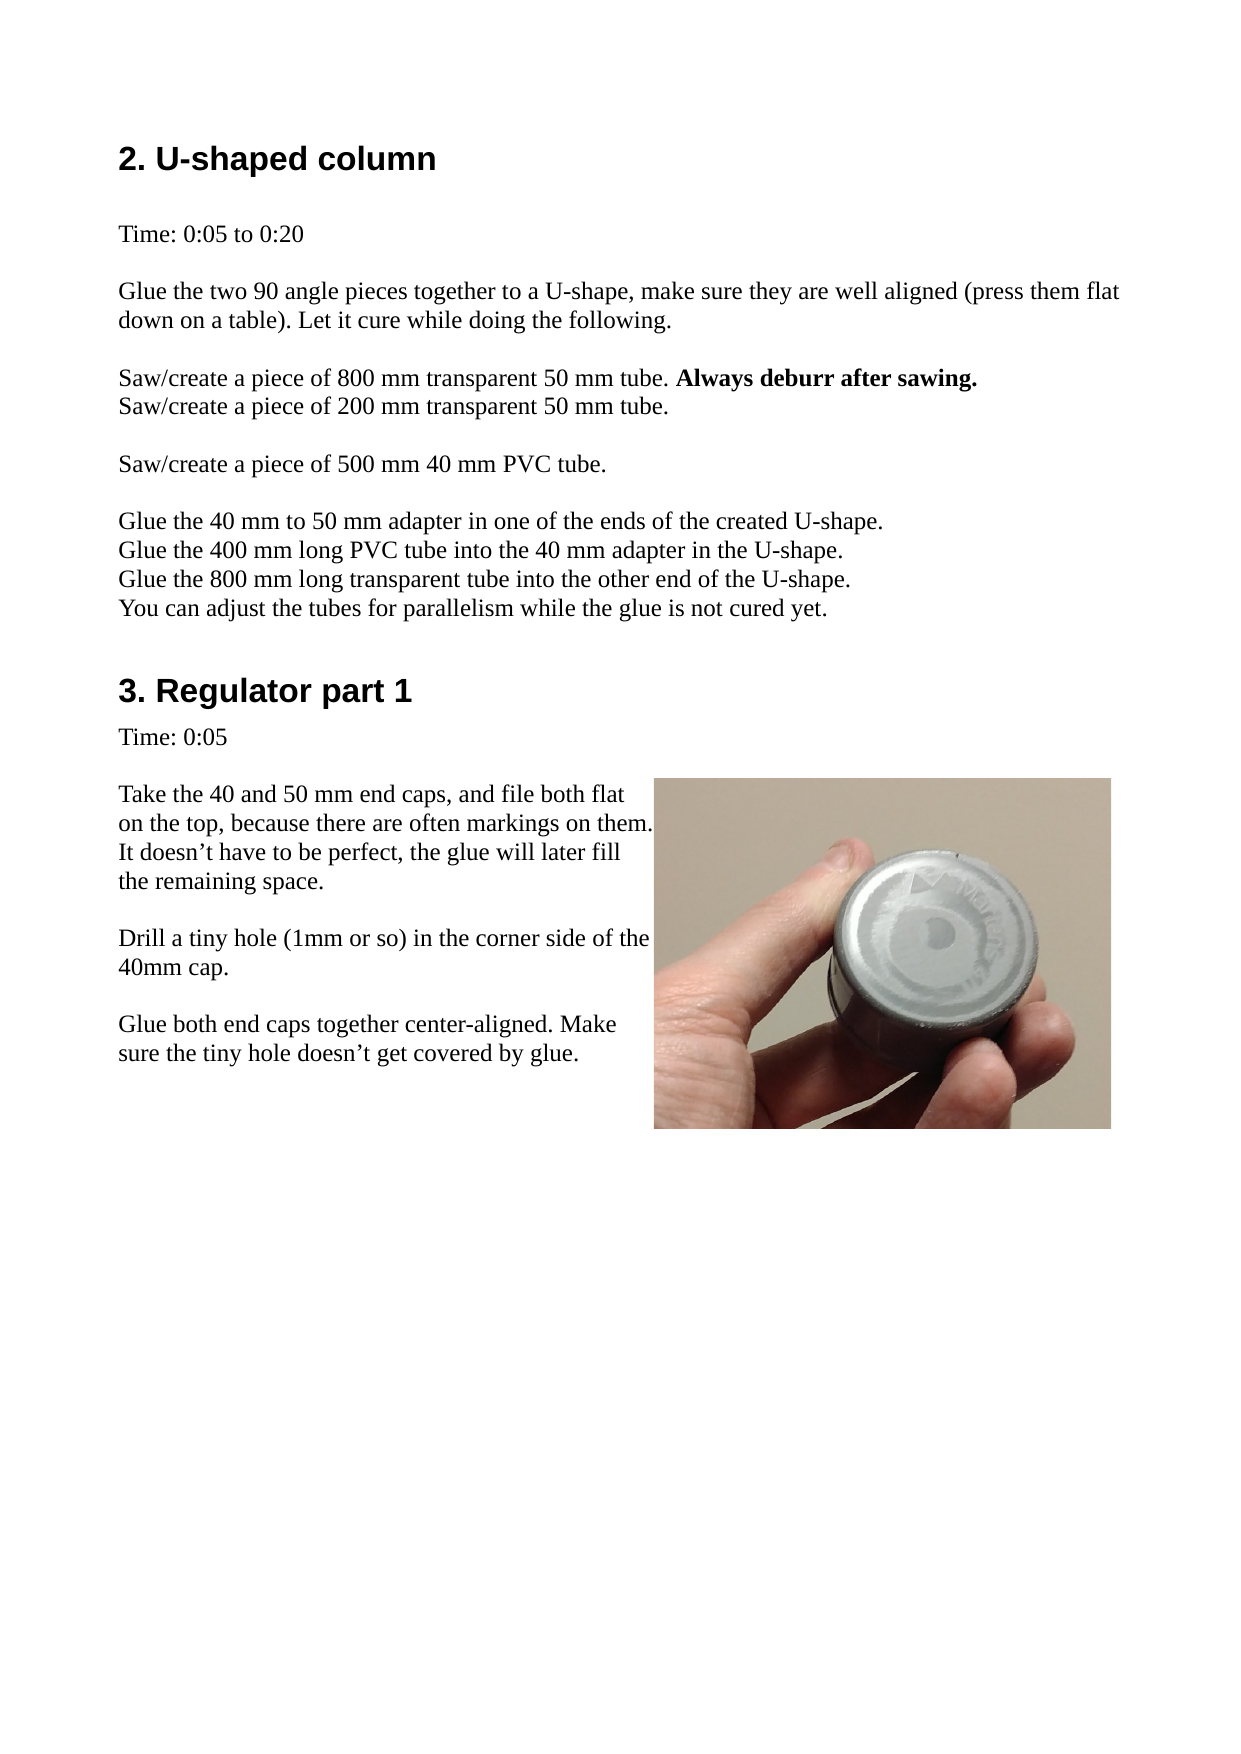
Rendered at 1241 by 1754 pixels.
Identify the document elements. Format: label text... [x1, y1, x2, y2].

text Glue the 400 mm long PVC tube into the 40 mm adapter in the U-shape. [118, 535, 1122, 564]
text Glue both end caps together center-aligned. Make sure the tiny hole doesn’t get covered by glue. [118, 1009, 653, 1067]
text Time: 0:05 to 0:20 [118, 219, 1122, 248]
text Saw/create a piece of 500 mm 40 mm PVC tube. [118, 449, 1122, 478]
subtitle 2. U-shaped column [118, 139, 1122, 178]
text Glue the 40 mm to 50 mm adapter in one of the ends of the created U-shape. [118, 506, 1122, 535]
subtitle 3. Regulator part 1 [118, 671, 1122, 709]
text Saw/create a piece of 800 mm transparent 50 mm tube. Always deburr after sawing. [118, 363, 1122, 391]
text Glue the two 90 angle pieces together to a U-shape, make sure they are well aligned (press them flat down on a table). Let it cure while doing the following. [118, 276, 1122, 334]
text Time: 0:05 [118, 722, 1122, 751]
text Take the 40 and 50 mm end caps, and file both flat on the top, because there are often markings on them. It doesn’t have to be perfect, the glue will later fill the remaining space. [118, 779, 653, 894]
picture [653, 778, 1112, 1129]
text Glue the 800 mm long transparent tube into the other end of the U-shape. [118, 564, 1122, 593]
text Drill a tiny hole (1mm or so) in the corner side of the 40mm cap. [118, 923, 653, 981]
text You can adjust the tubes for parallelism while the glue is not cured yet. [118, 593, 1122, 621]
text Saw/create a piece of 200 mm transparent 50 mm tube. [118, 391, 1122, 420]
